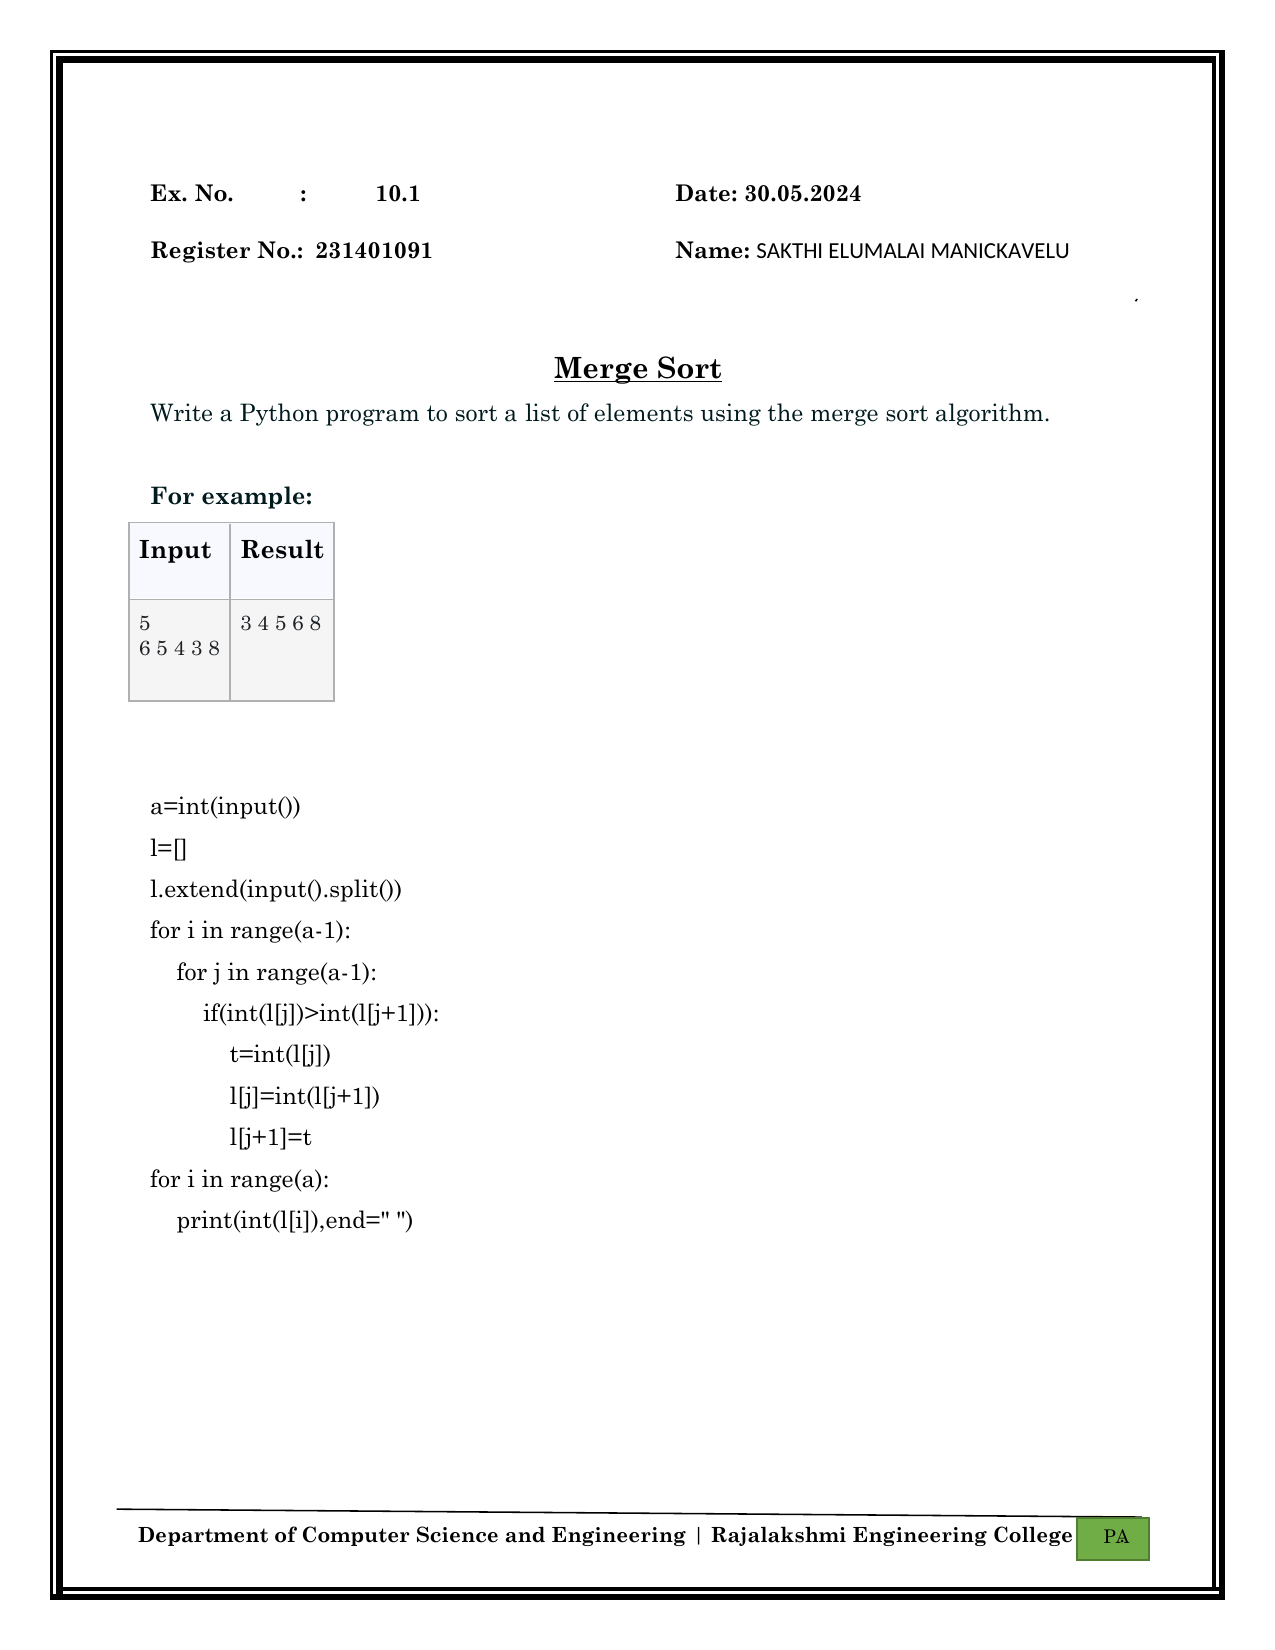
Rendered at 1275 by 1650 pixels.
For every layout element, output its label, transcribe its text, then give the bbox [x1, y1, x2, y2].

table_cell 5 6 5 4 3 8 [130, 600, 229, 700]
text Write a Python program to sort a list of elements using the merge sort algorithm. [150, 398, 1125, 427]
text For example: [150, 481, 1125, 509]
text Register No.: 231401091 Name: SAKTHI ELUMALAI MANICKAVELU [150, 236, 1125, 264]
text l[j]=int(l[j+1]) [150, 1081, 1125, 1109]
table_header Result [231, 523, 333, 598]
text l[j+1]=t [150, 1122, 1125, 1151]
text t=int(l[j]) [150, 1039, 1125, 1068]
table_header Input [130, 523, 230, 598]
text l.extend(input().split()) [150, 874, 1125, 903]
text Merge Sort [150, 350, 1125, 385]
text l=[] [150, 832, 1125, 861]
text Ex. No. : 10.1 Date: 30.05.2024 [150, 179, 1125, 207]
text a=int(input()) [150, 791, 1125, 820]
table_cell 3 4 5 6 8 [231, 600, 333, 700]
text for j in range(a-1): [150, 957, 1125, 985]
text for i in range(a): [150, 1163, 1125, 1192]
text for i in range(a-1): [150, 915, 1125, 944]
text if(int(l[j])>int(l[j+1])): [150, 998, 1125, 1027]
text print(int(l[i]),end=" ") [150, 1205, 1125, 1233]
